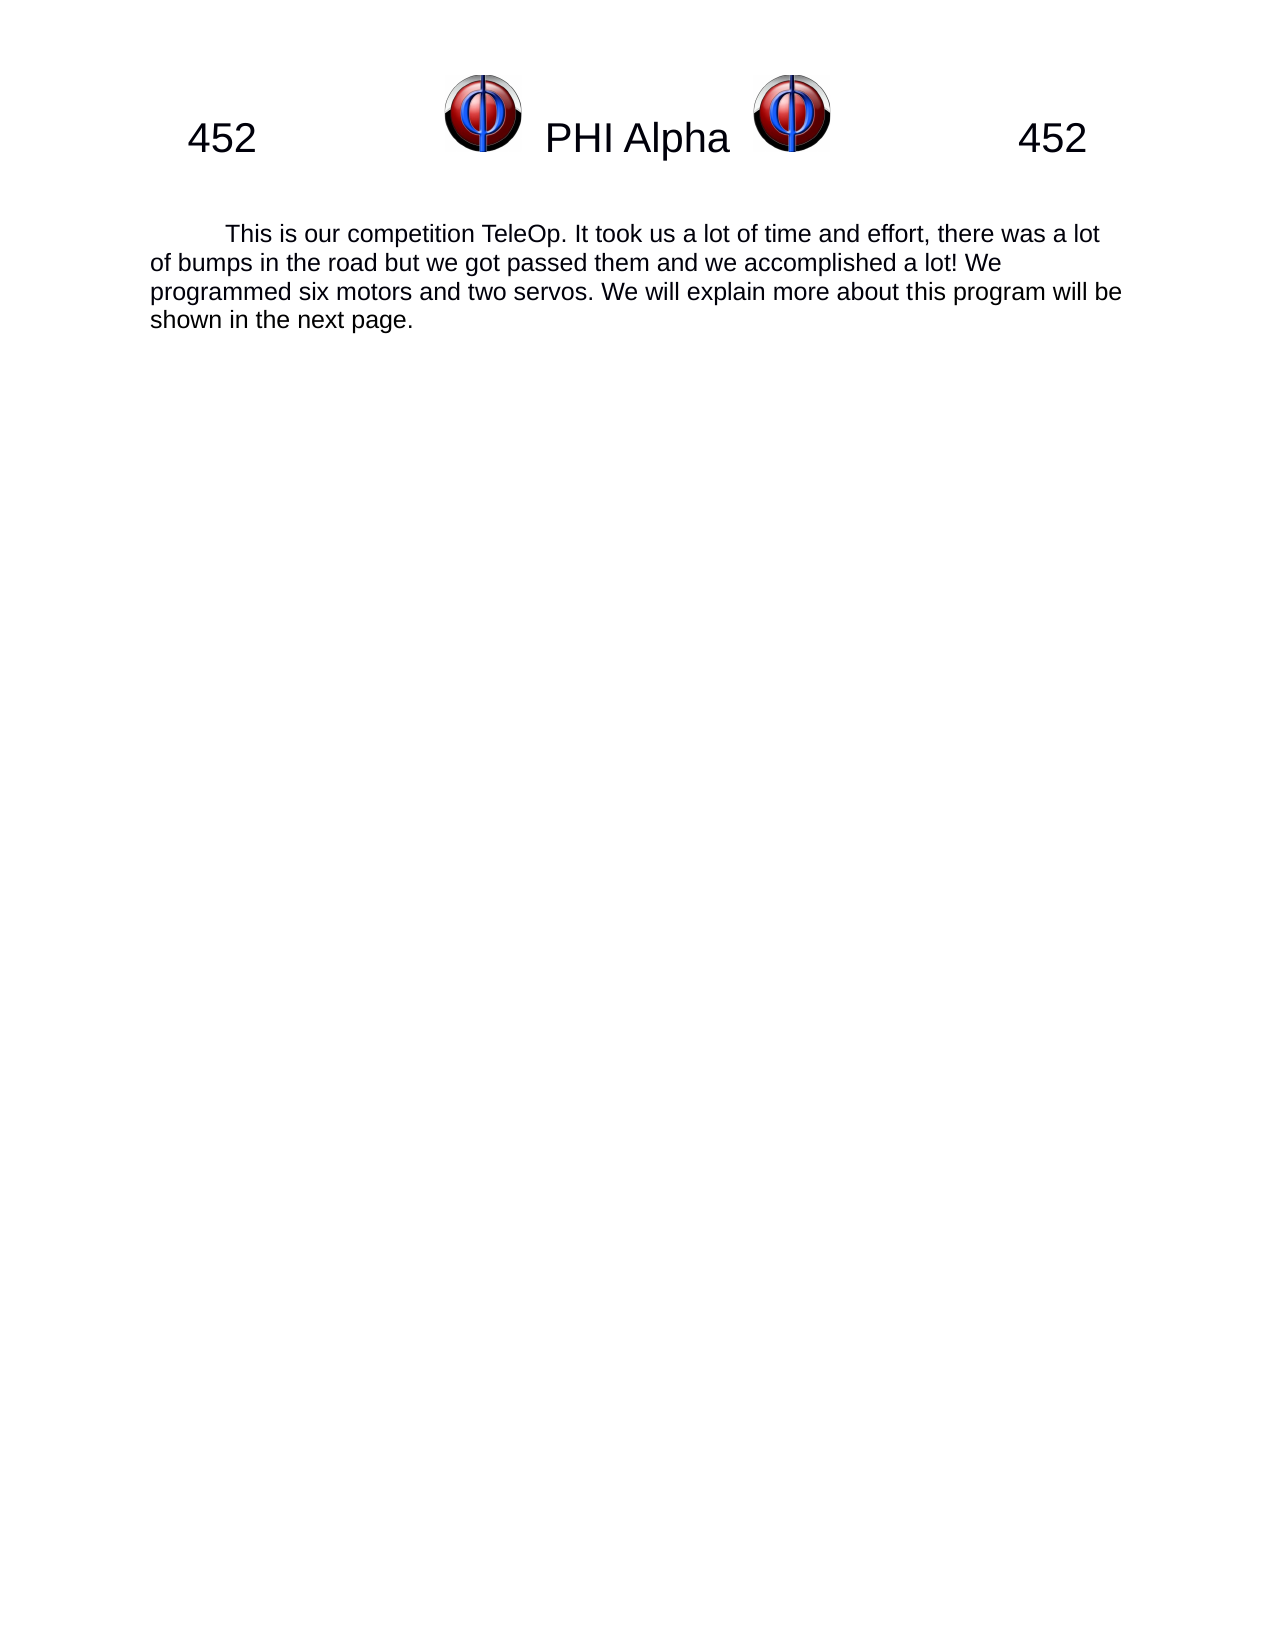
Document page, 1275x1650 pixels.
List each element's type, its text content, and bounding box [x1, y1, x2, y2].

text This is our competition TeleOp. It took us a lot of time and effort, there was a lot of bumps in the road but we got passed them and we accomplished a lot! We programmed six motors and two servos. We will explain more about this program will be shown in the next page. [150, 219, 1125, 334]
picture [444, 75, 522, 152]
picture [753, 75, 831, 152]
